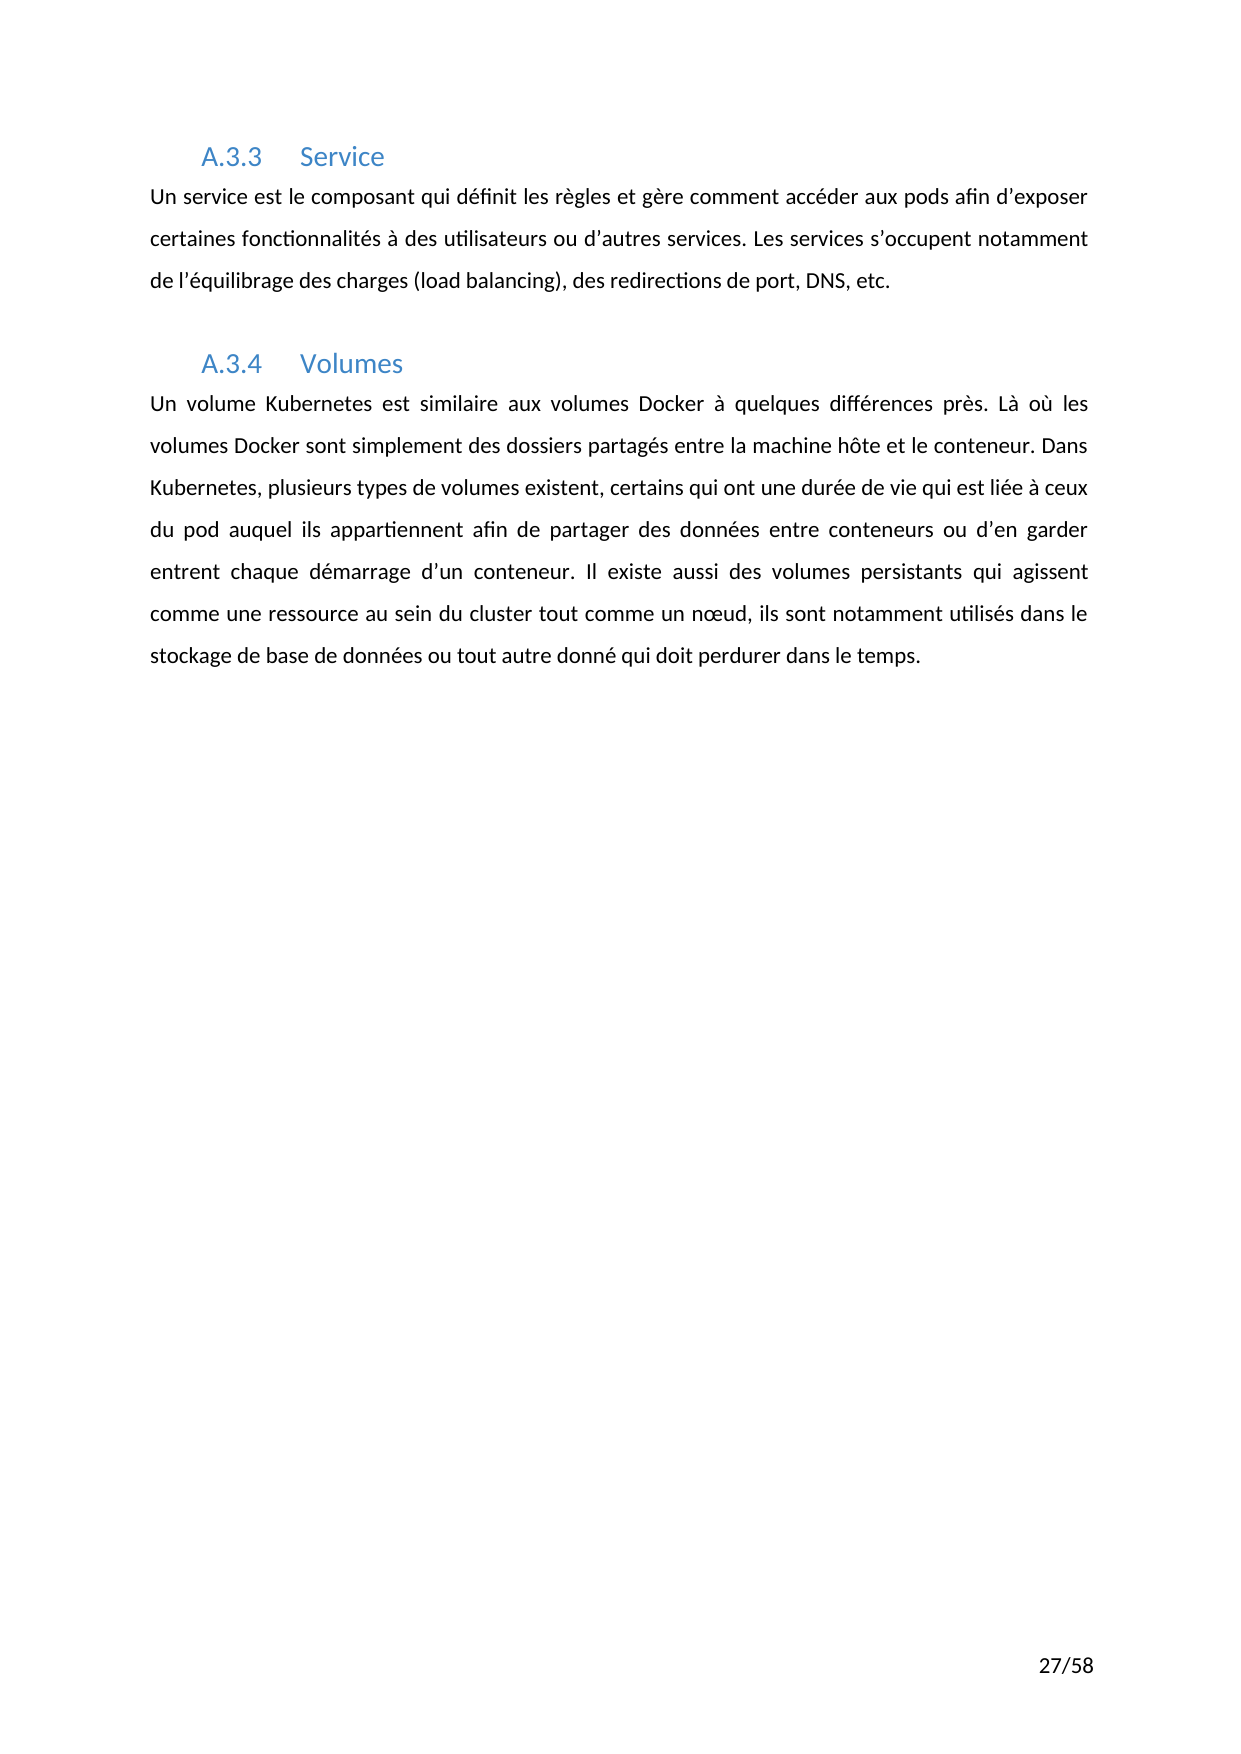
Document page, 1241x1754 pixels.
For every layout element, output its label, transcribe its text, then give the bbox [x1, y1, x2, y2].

subtitle Service [201, 138, 1090, 174]
text Un service est le composant qui définit les règles et gère comment accéder aux pods afin d’exposer certaines fonctionnalités à des utilisateurs ou d’autres services. Les services s’occupent notamment de l’équilibrage des charges (load balancing), des redirections de port, DNS, etc. [150, 182, 1090, 294]
text Un volume Kubernetes est similaire aux volumes Docker à quelques différences près. Là où les volumes Docker sont simplement des dossiers partagés entre la machine hôte et le conteneur. Dans Kubernetes, plusieurs types de volumes existent, certains qui ont une durée de vie qui est liée à ceux du pod auquel ils appartiennent afin de partager des données entre conteneurs ou d’en garder entrent chaque démarrage d’un conteneur. Il existe aussi des volumes persistants qui agissent comme une ressource au sein du cluster tout comme un nœud, ils sont notamment utilisés dans le stockage de base de données ou tout autre donné qui doit perdurer dans le temps. [150, 389, 1090, 669]
subtitle Volumes [201, 346, 1090, 381]
